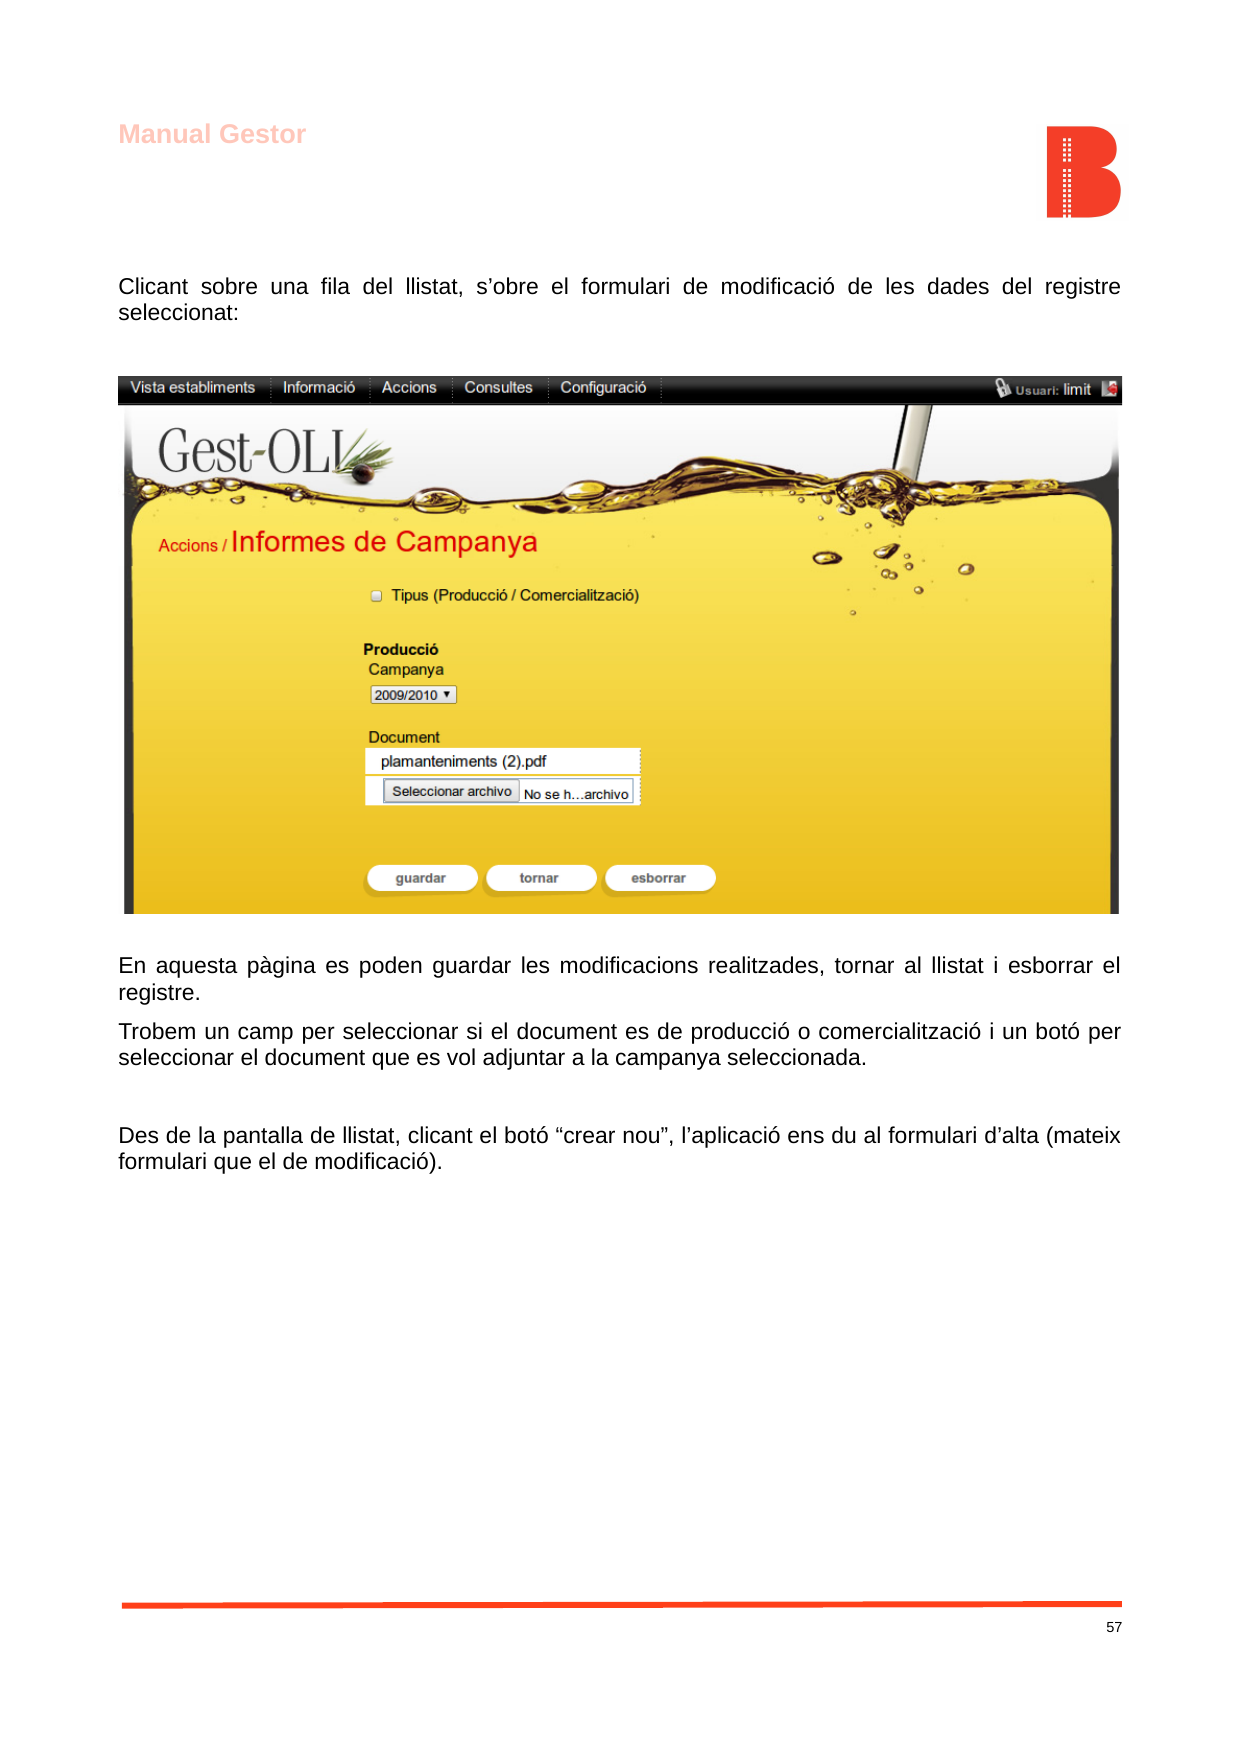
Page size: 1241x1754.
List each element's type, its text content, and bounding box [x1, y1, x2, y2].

text Trobem un camp per seleccionar si el document es de producció o comercialització i un botó per seleccionar el document que es vol adjuntar a la campanya seleccionada. [118, 1018, 1122, 1070]
text Des de la pantalla de llistat, clicant el botó “crear nou”, l’aplicació ens du al formulari d’alta (mateix formulari que el de modificació). [118, 1122, 1122, 1174]
text Clicant sobre una fila del llistat, s’obre el formulari de modificació de les dades del registre seleccionat: [118, 273, 1122, 325]
picture [1036, 124, 1130, 221]
picture [118, 376, 1123, 914]
text En aquesta pàgina es poden guardar les modificacions realitzades, tornar al llistat i esborrar el registre. [118, 952, 1122, 1005]
